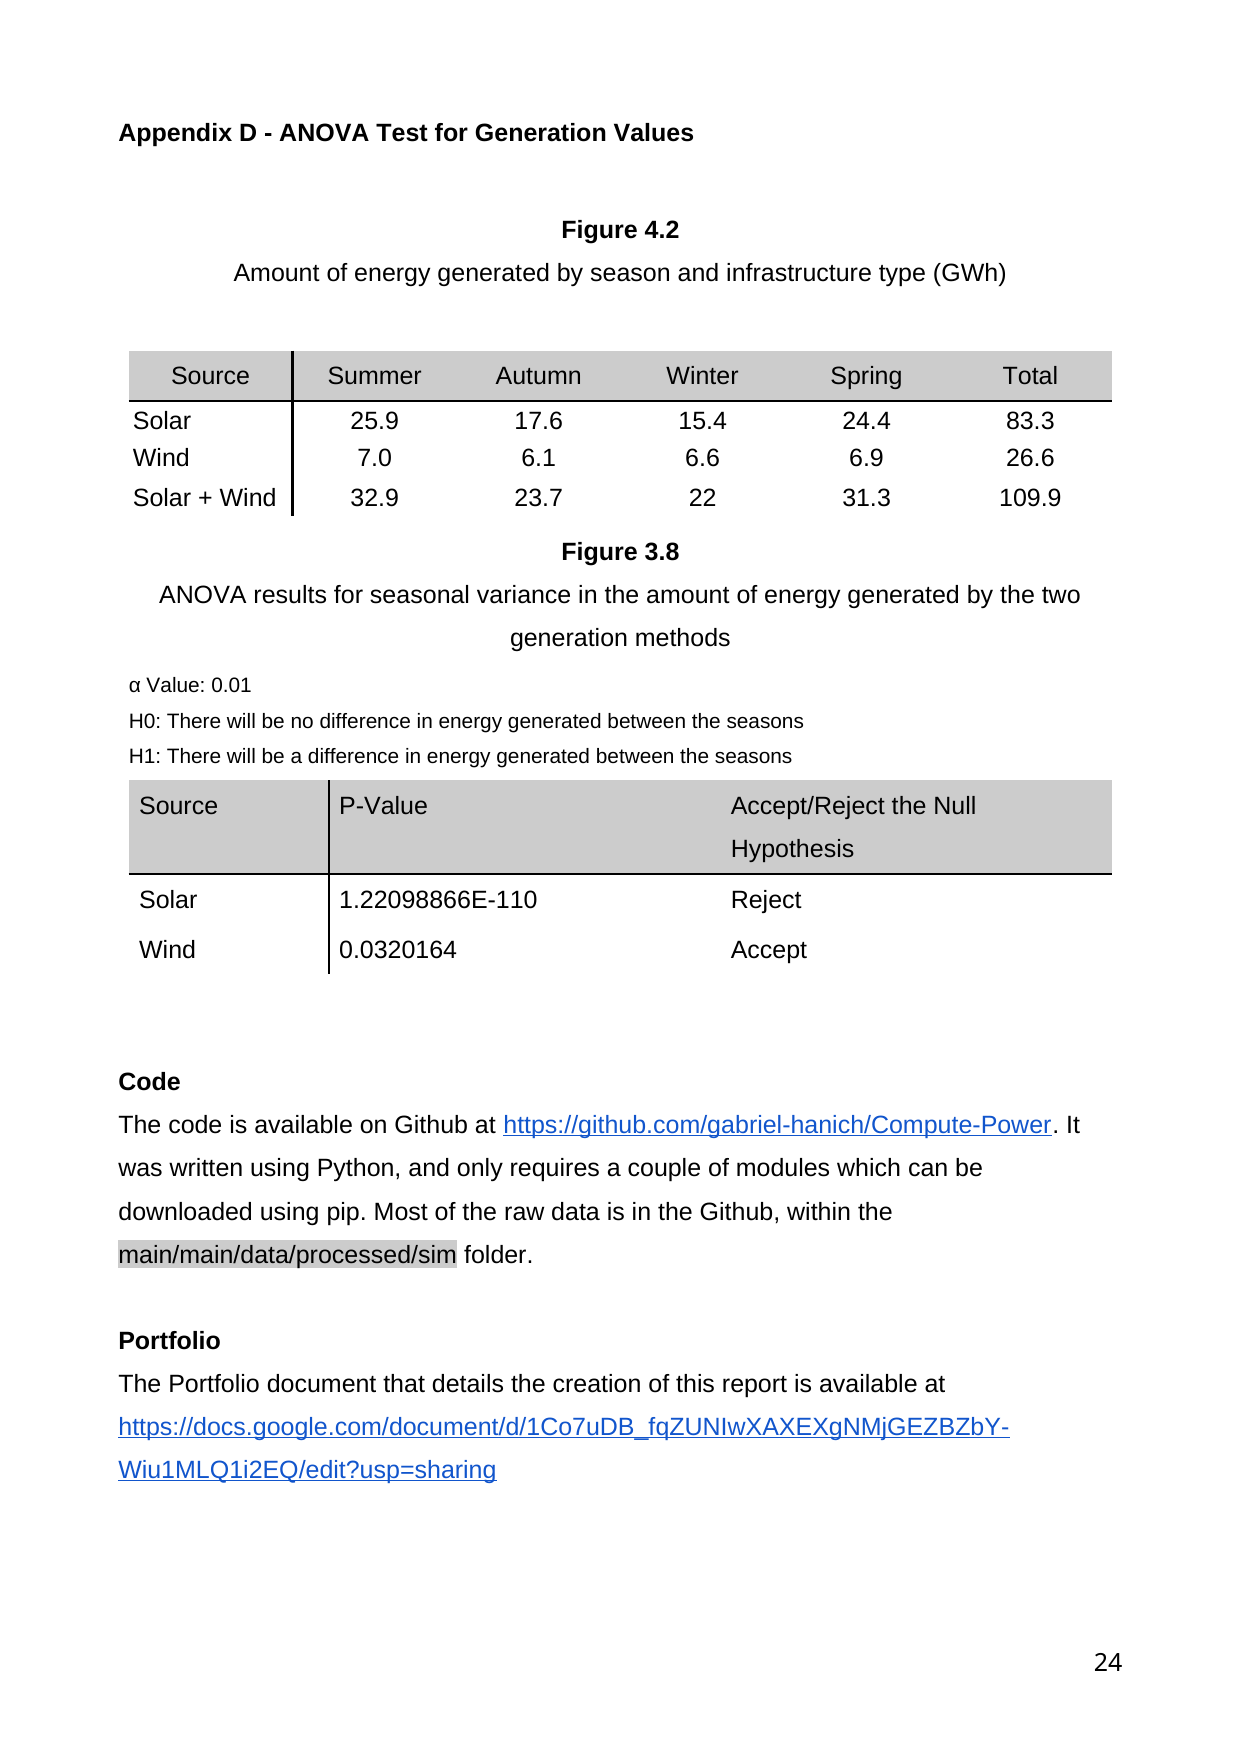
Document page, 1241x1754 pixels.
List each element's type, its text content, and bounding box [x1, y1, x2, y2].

table_cell α Value: 0.01 H0: There will be no difference in energy generated between the seasons H1: There will be a difference in energy generated between the seasons [118, 662, 1122, 985]
table_header P-Value [330, 780, 720, 873]
table_cell Figure 3.8 ANOVA results for seasonal variance in the amount of energy generated by the two generation methods [118, 526, 1122, 662]
table_cell 6.9 [784, 439, 948, 476]
table_cell 6.6 [620, 439, 784, 476]
table_header Winter [620, 351, 784, 400]
subtitle Code [118, 1067, 1122, 1096]
table_cell 23.7 [456, 476, 620, 516]
table_header Source [129, 780, 328, 873]
subtitle Portfolio [118, 1326, 1122, 1354]
table_cell 15.4 [620, 402, 784, 439]
table_cell 26.6 [948, 439, 1112, 476]
table_cell 17.6 [456, 402, 620, 439]
table_cell 7.0 [294, 439, 456, 476]
table_header Accept/Reject the Null Hypothesis [720, 780, 1112, 873]
table_cell Accept [720, 925, 1112, 974]
table_cell 22 [620, 476, 784, 516]
table_cell 25.9 [294, 402, 456, 439]
table_header Spring [784, 351, 948, 400]
table_cell 83.3 [948, 402, 1112, 439]
table_cell 0.0320164 [330, 925, 720, 974]
table_cell 31.3 [784, 476, 948, 516]
text The code is available on Github at https://github.com/gabriel-hanich/Compute-Power. It was written using Python, and only requires a couple of modules which can be downloaded using pip. Most of the raw data is in the Github, within the main/main/data/processed/sim folder. [118, 1110, 1122, 1268]
table_cell Wind [129, 925, 328, 974]
table_cell Solar [129, 402, 291, 439]
table_header Figure 4.2 Amount of energy generated by season and infrastructure type (GWh) [118, 204, 1122, 297]
table_header Source [129, 351, 291, 400]
table_header Autumn [456, 351, 620, 400]
text The Portfolio document that details the creation of this report is available at https://docs.google.com/document/d/1Co7uDB_fqZUNIwXAXEXgNMjGEZBZbY-Wiu1MLQ1i2EQ/edit?usp=sharing [118, 1369, 1122, 1484]
table_cell Wind [129, 439, 291, 476]
table_cell Reject [720, 875, 1112, 925]
table_cell 109.9 [948, 476, 1112, 516]
table_cell Solar [129, 875, 328, 925]
table_cell 24.4 [784, 402, 948, 439]
table_header Total [948, 351, 1112, 400]
table_header Summer [294, 351, 456, 400]
subtitle Appendix D - ANOVA Test for Generation Values [118, 118, 1122, 147]
table_cell 6.1 [456, 439, 620, 476]
table_cell Solar + Wind [129, 476, 291, 516]
table_cell 32.9 [294, 476, 456, 516]
table_cell 1.22098866E-110 [330, 875, 720, 925]
table_cell [118, 297, 1122, 526]
